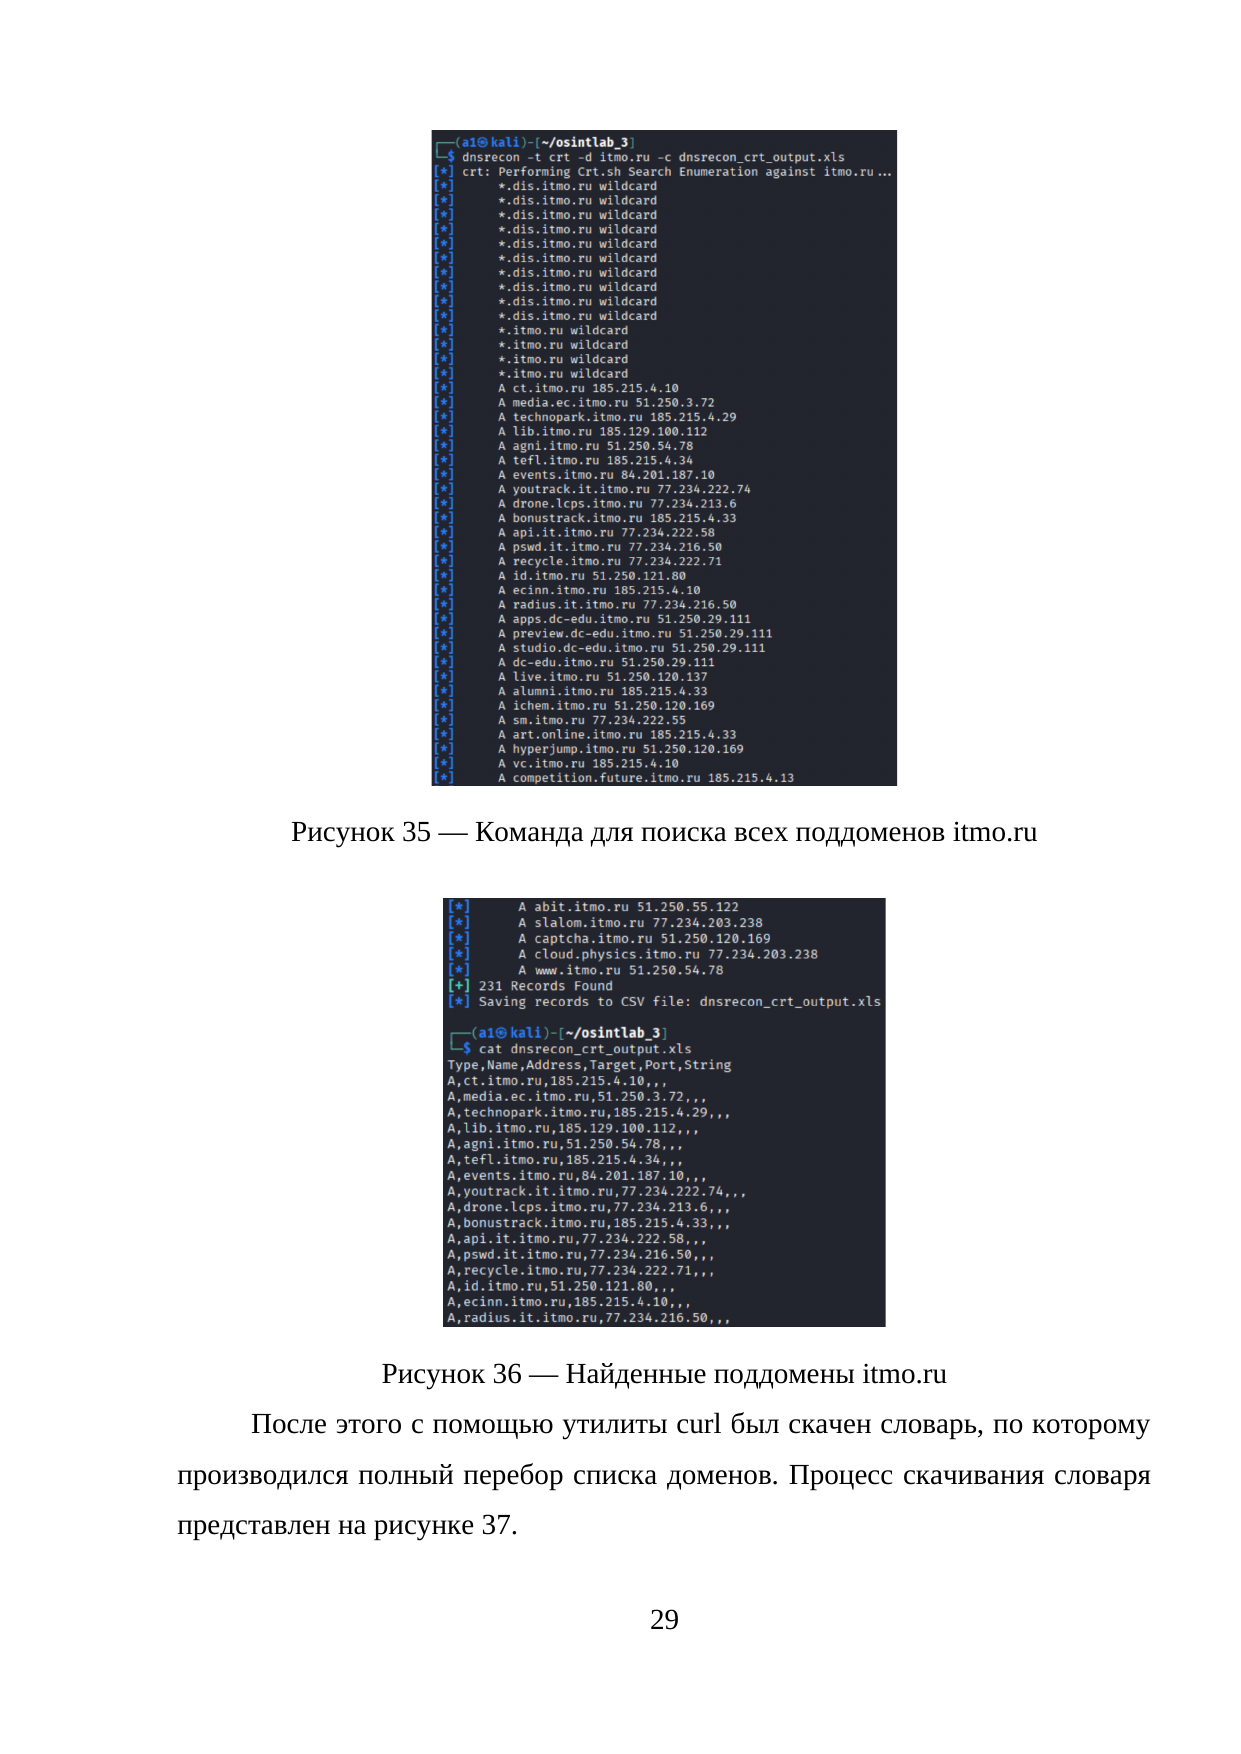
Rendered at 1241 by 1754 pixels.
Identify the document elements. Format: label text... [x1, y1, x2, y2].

picture [431, 130, 898, 786]
picture [443, 898, 886, 1327]
text Рисунок 36 — Найденные поддомены itmo.ru [183, 899, 1146, 1390]
text После этого с помощью утилиты curl был скачен словарь, по которому производился полный перебор списка доменов. Процесс скачивания словаря представлен на рисунке 37. [177, 1407, 1152, 1541]
text Рисунок 35 — Команда для поиска всех поддоменов itmo.ru [199, 131, 1130, 848]
